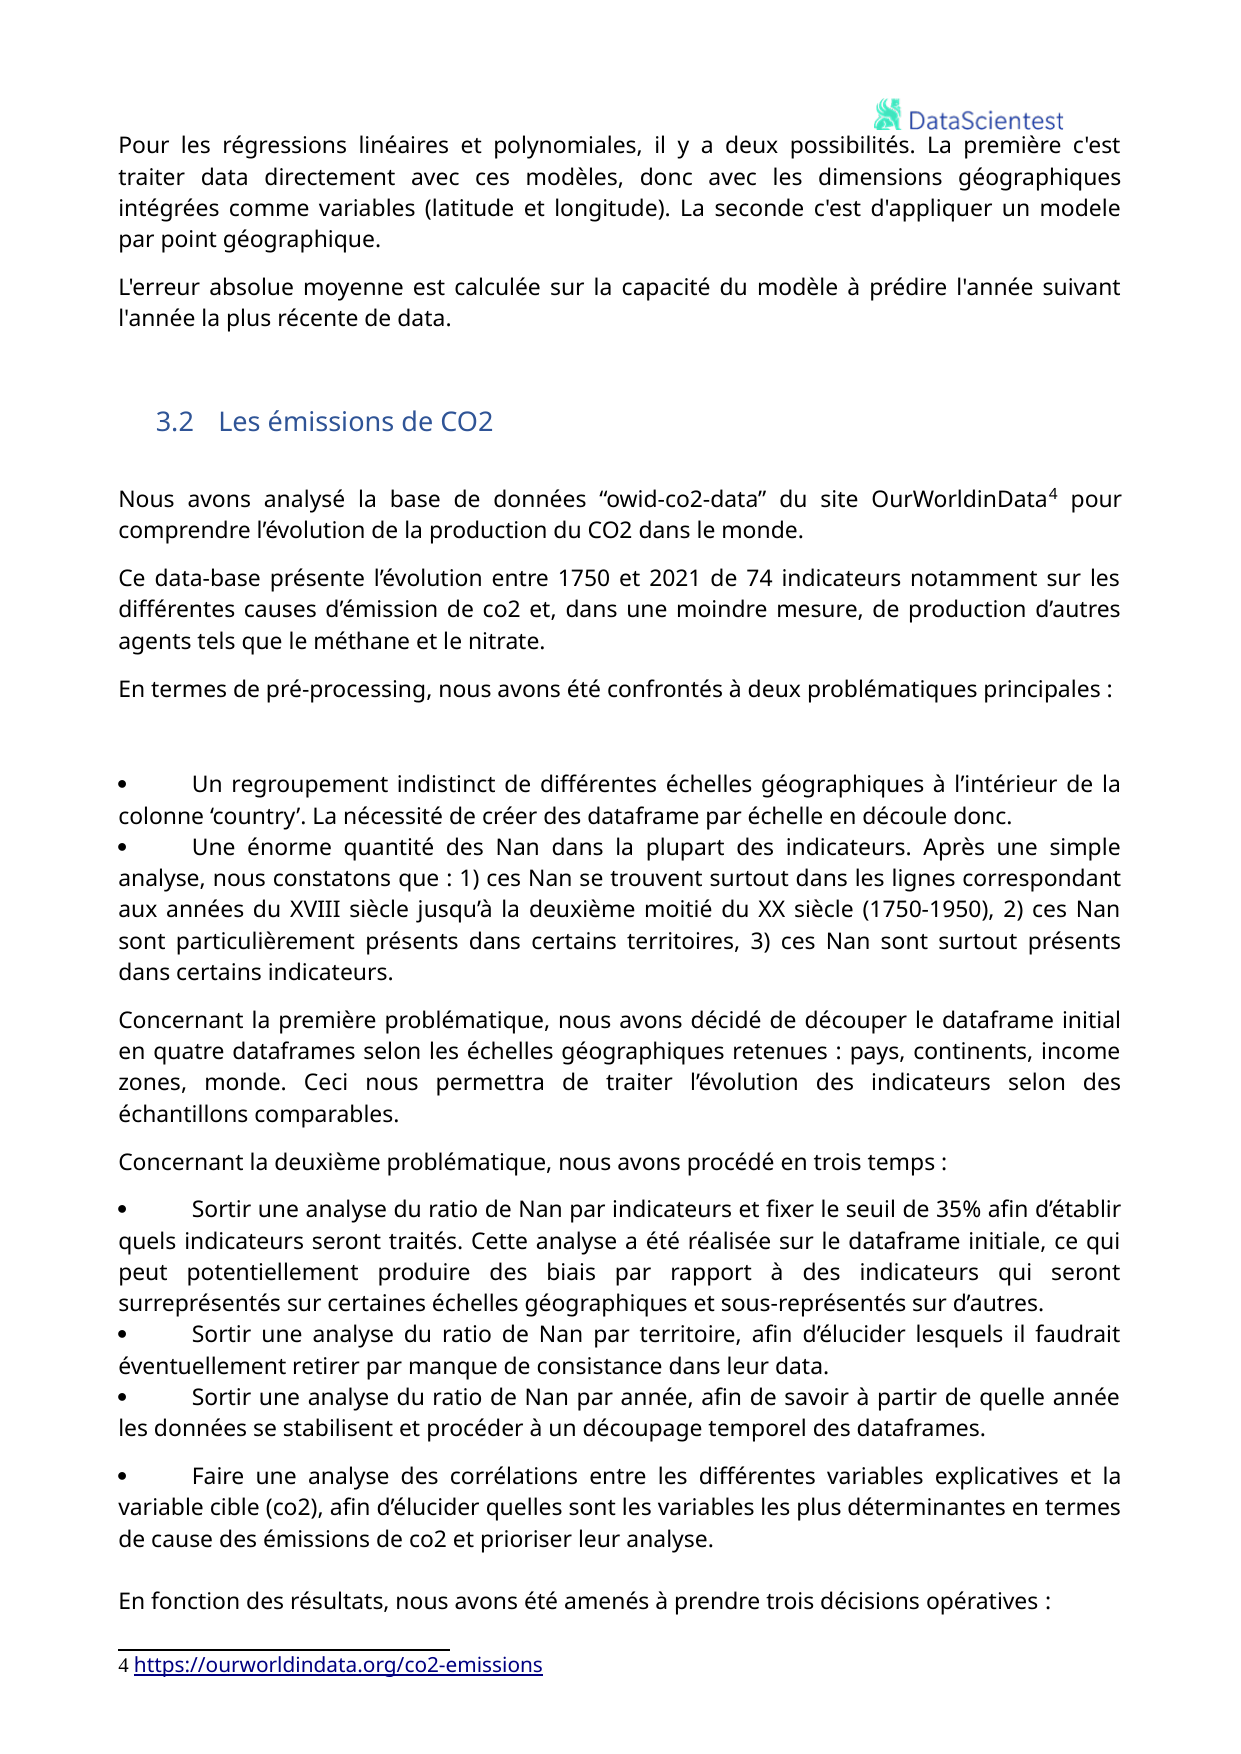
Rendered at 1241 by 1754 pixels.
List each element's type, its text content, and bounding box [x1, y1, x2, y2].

text Concernant la deuxième problématique, nous avons procédé en trois temps : [118, 1146, 1122, 1177]
list Les émissions de CO2 [156, 402, 1122, 439]
text https://ourworldindata.org/co2-emissions [118, 1650, 1122, 1679]
text L'erreur absolue moyenne est calculée sur la capacité du modèle à prédire l'année suivant l'année la plus récente de data. [118, 271, 1122, 333]
list Une énorme quantité des Nan dans la plupart des indicateurs. Après une simple analyse, nous constatons que : 1) ces Nan se trouvent surtout dans les lignes correspondant aux années du XVIII siècle jusqu’à la deuxième moitié du XX siècle (1750-1950), 2) ces Nan sont particulièrement présents dans certains territoires, 3) ces Nan sont surtout présents dans certains indicateurs. [118, 831, 1122, 987]
list Sortir une analyse du ratio de Nan par territoire, afin d’élucider lesquels il faudrait éventuellement retirer par manque de consistance dans leur data. [118, 1318, 1122, 1381]
list Un regroupement indistinct de différentes échelles géographiques à l’intérieur de la colonne ‘country’. La nécessité de créer des dataframe par échelle en découle donc. [118, 768, 1122, 831]
text Concernant la première problématique, nous avons décidé de découper le dataframe initial en quatre dataframes selon les échelles géographiques retenues : pays, continents, income zones, monde. Ceci nous permettra de traiter l’évolution des indicateurs selon des échantillons comparables. [118, 1004, 1122, 1129]
text Ce data-base présente l’évolution entre 1750 et 2021 de 74 indicateurs notamment sur les différentes causes d’émission de co2 et, dans une moindre mesure, de production d’autres agents tels que le méthane et le nitrate. [118, 562, 1122, 656]
list Sortir une analyse du ratio de Nan par indicateurs et fixer le seuil de 35% afin d’établir quels indicateurs seront traités. Cette analyse a été réalisée sur le dataframe initiale, ce qui peut potentiellement produire des biais par rapport à des indicateurs qui seront surreprésentés sur certaines échelles géographiques et sous-représentés sur d’autres. [118, 1193, 1122, 1318]
list Faire une analyse des corrélations entre les différentes variables explicatives et la variable cible (co2), afin d’élucider quelles sont les variables les plus déterminantes en termes de cause des émissions de co2 et prioriser leur analyse. [118, 1460, 1122, 1554]
text En fonction des résultats, nous avons été amenés à prendre trois décisions opératives : [118, 1585, 1122, 1616]
text En termes de pré-processing, nous avons été confrontés à deux problématiques principales : [118, 673, 1122, 704]
list Sortir une analyse du ratio de Nan par année, afin de savoir à partir de quelle année les données se stabilisent et procéder à un découpage temporel des dataframes. [118, 1381, 1122, 1443]
text Pour les régressions linéaires et polynomiales, il y a deux possibilités. La première c'est traiter data directement avec ces modèles, donc avec les dimensions géographiques intégrées comme variables (latitude et longitude). La seconde c'est d'appliquer un modele par point géographique. [118, 129, 1122, 254]
text Nous avons analysé la base de données “owid-co2-data” du site OurWorldinData pour comprendre l’évolution de la production du CO2 dans le monde. [118, 483, 1122, 546]
